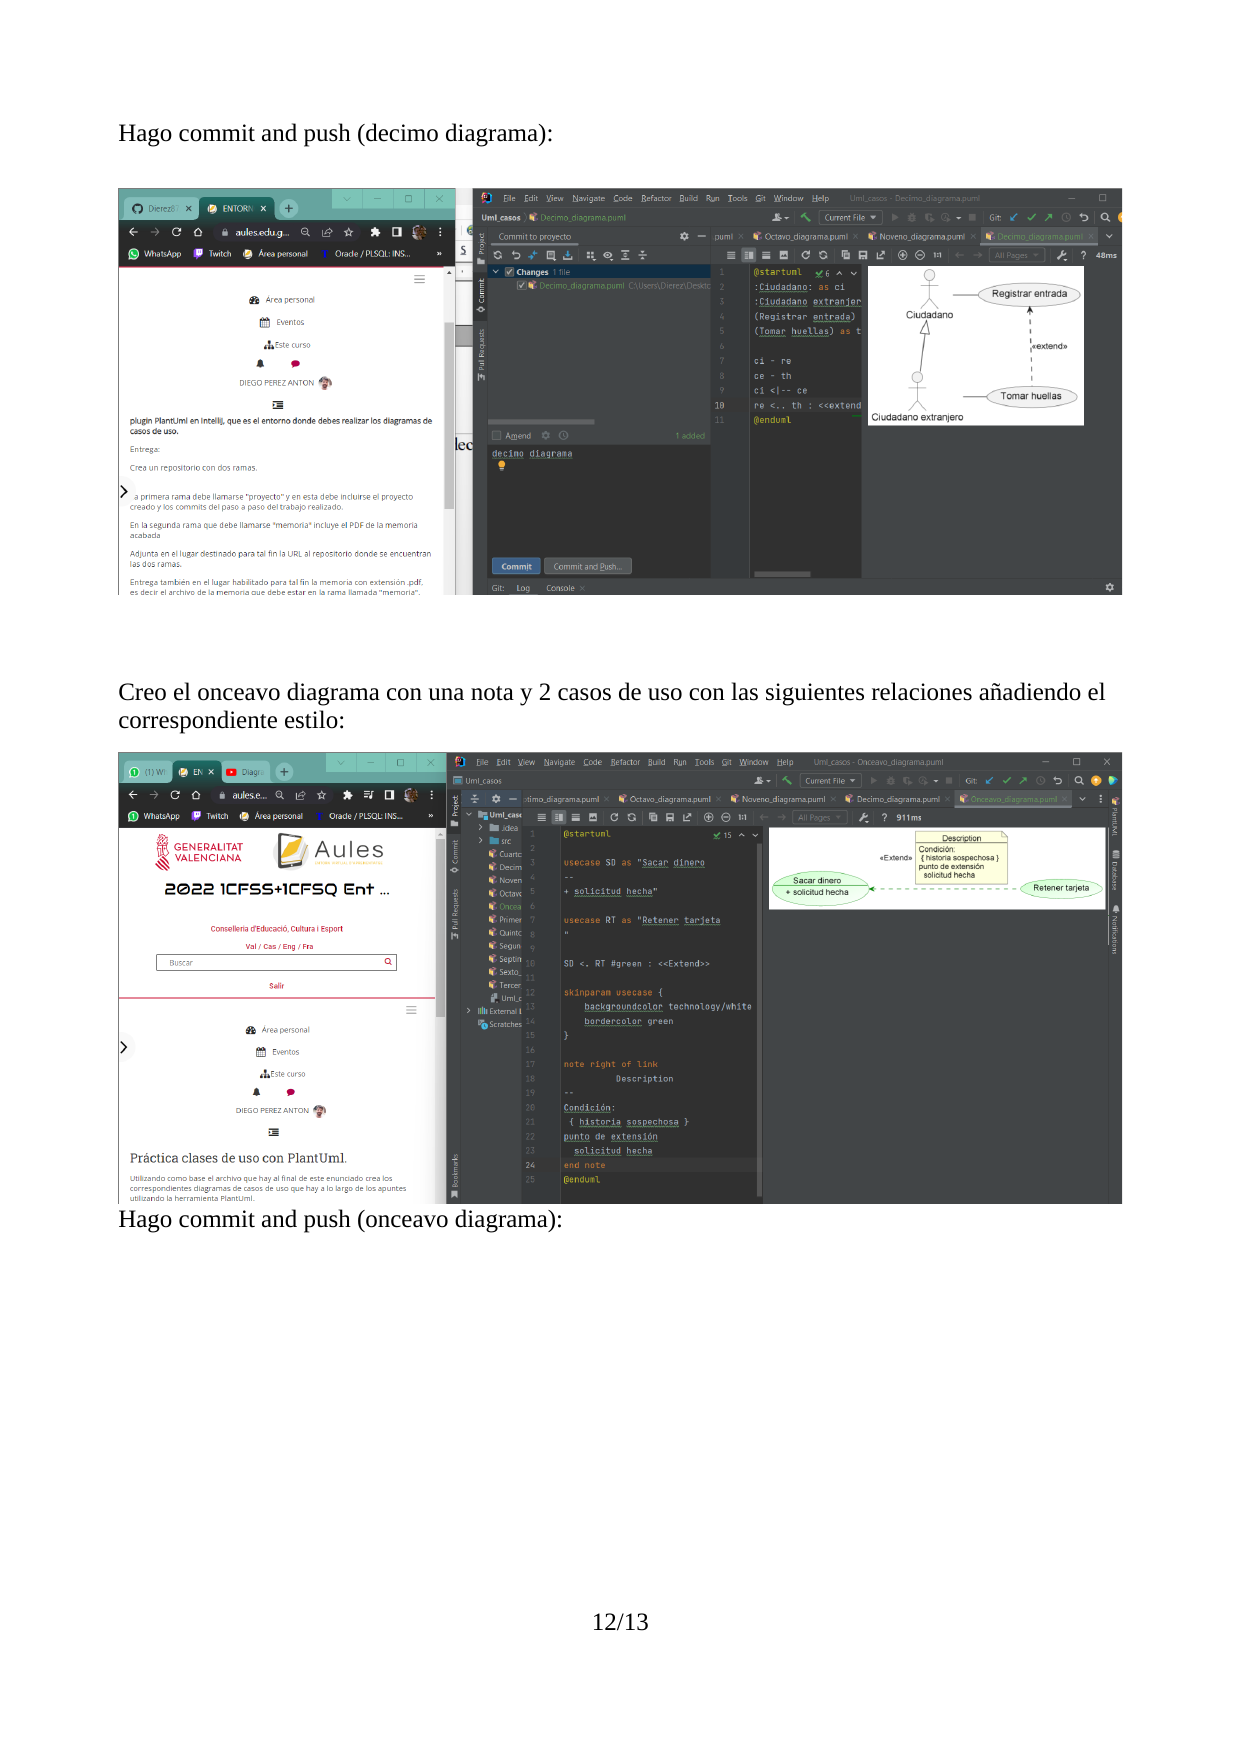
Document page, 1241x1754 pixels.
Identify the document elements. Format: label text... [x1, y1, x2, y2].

text Hago commit and push (decimo diagrama): [118, 118, 1122, 176]
picture [118, 188, 1123, 595]
text Creo el onceavo diagrama con una nota y 2 casos de uso con las siguientes relaciones añadiendo el correspondiente estilo: [118, 677, 1122, 734]
picture [118, 752, 1123, 1204]
text Hago commit and push (onceavo diagrama): [118, 1204, 1122, 1232]
text [118, 747, 1122, 752]
